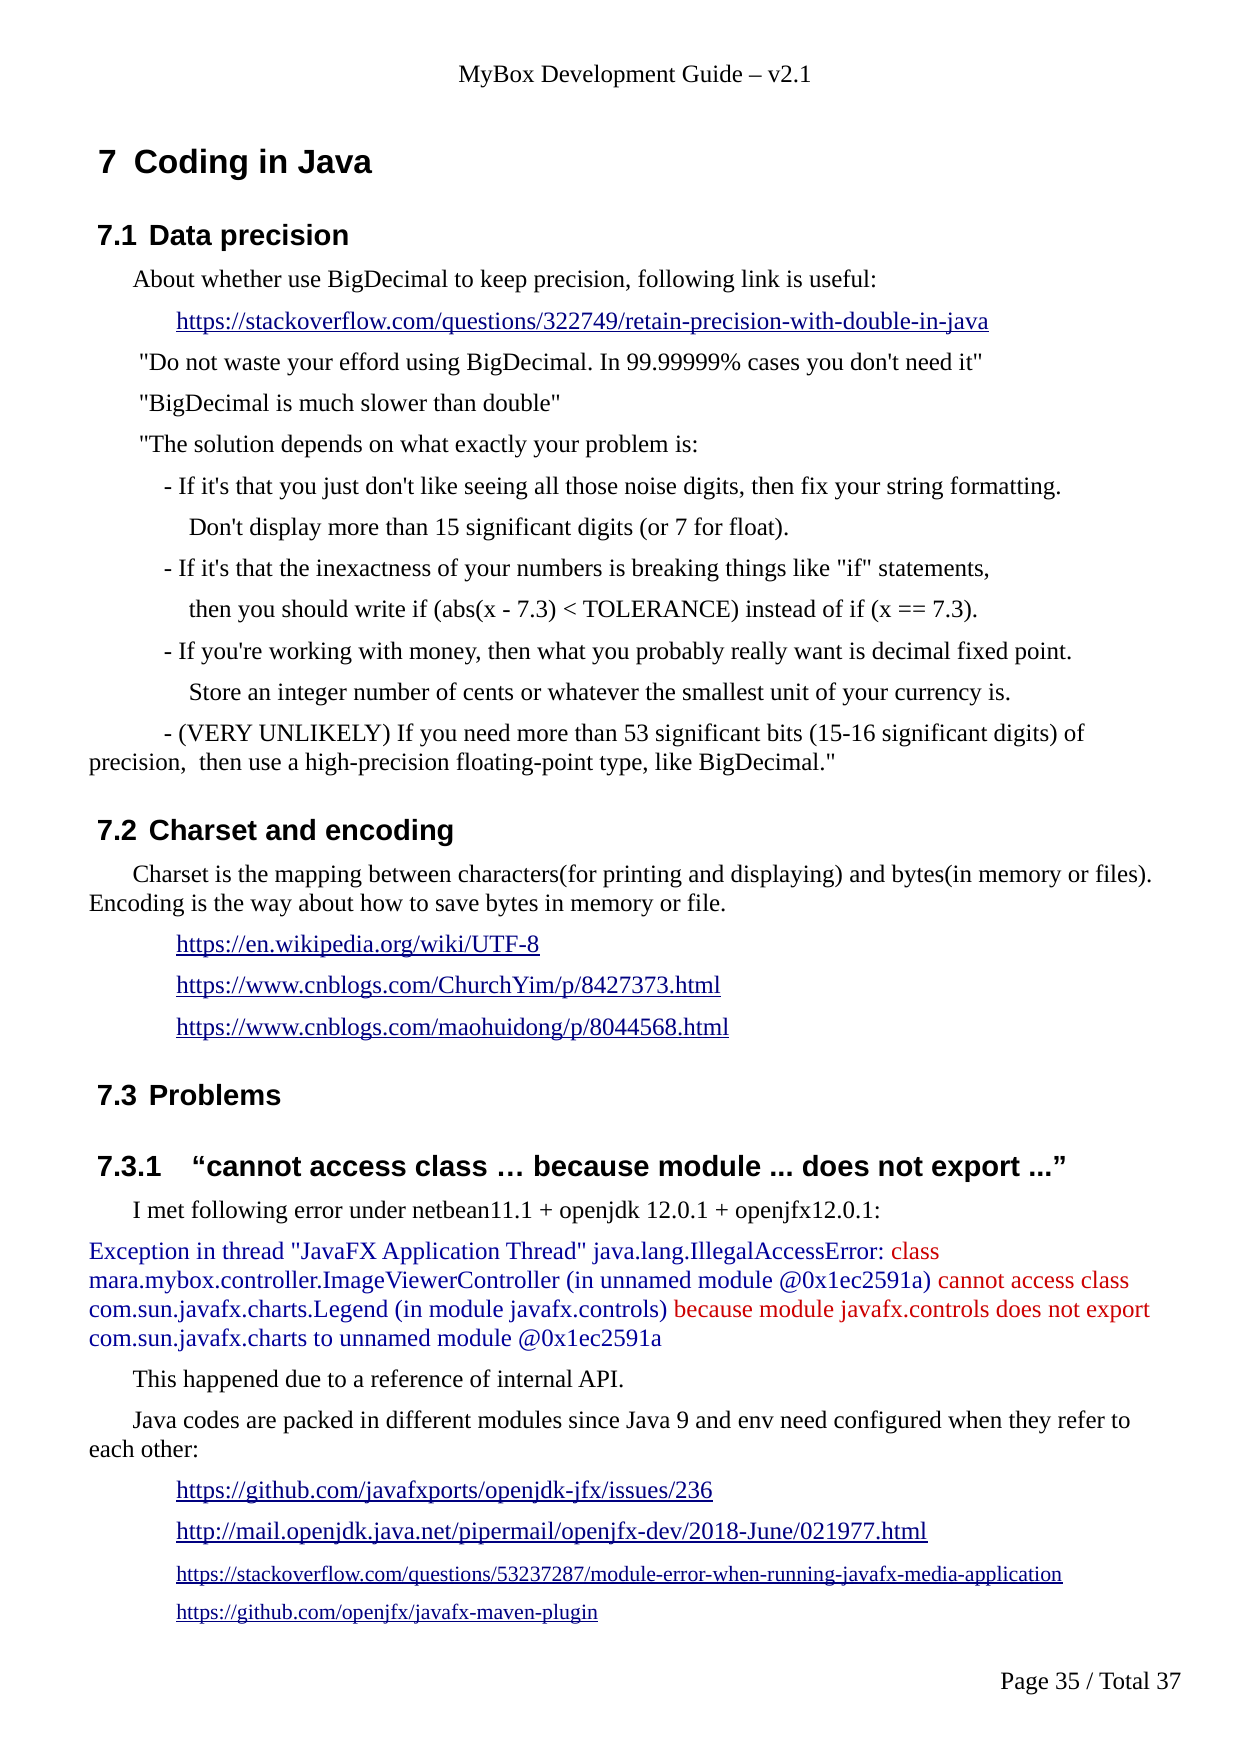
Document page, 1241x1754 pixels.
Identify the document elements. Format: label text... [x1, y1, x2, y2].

subtitle Coding in Java [88, 142, 1181, 181]
text I met following error under netbean11.1 + openjdk 12.0.1 + openjfx12.0.1: [88, 1195, 1181, 1224]
subtitle Charset and encoding [88, 813, 1181, 847]
text - If it's that you just don't like seeing all those noise digits, then fix your string formatting. [88, 471, 1181, 499]
text - If you're working with money, then what you probably really want is decimal fixed point. [88, 636, 1181, 664]
text Exception in thread "JavaFX Application Thread" java.lang.IllegalAccessError: class mara.mybox.controller.ImageViewerController (in unnamed module @0x1ec2591a) cannot access class com.sun.javafx.charts.Legend (in module javafx.controls) because module javafx.controls does not export com.sun.javafx.charts to unnamed module @0x1ec2591a [88, 1236, 1181, 1351]
subtitle “cannot access class … because module ... does not export ...” [88, 1149, 1181, 1183]
text Charset is the mapping between characters(for printing and displaying) and bytes(in memory or files). Encoding is the way about how to save bytes in memory or file. [88, 859, 1181, 917]
text https://github.com/openjfx/javafx-maven-plugin [88, 1599, 1181, 1624]
text https://en.wikipedia.org/wiki/UTF-8 [88, 929, 1181, 958]
text https://stackoverflow.com/questions/53237287/module-error-when-running-javafx-media-application [88, 1558, 1181, 1586]
text "Do not waste your efford using BigDecimal. In 99.99999% cases you don't need it" [88, 347, 1181, 376]
text - (VERY UNLIKELY) If you need more than 53 significant bits (15-16 significant digits) of precision, then use a high-precision floating-point type, like BigDecimal." [88, 718, 1181, 776]
text https://www.cnblogs.com/ChurchYim/p/8427373.html [88, 971, 1181, 999]
text "The solution depends on what exactly your problem is: [88, 429, 1181, 458]
text - If it's that the inexactness of your numbers is breaking things like "if" statements, [88, 553, 1181, 582]
text https://github.com/javafxports/openjdk-jfx/issues/236 [88, 1475, 1181, 1504]
text https://stackoverflow.com/questions/322749/retain-precision-with-double-in-java [88, 306, 1181, 334]
text https://www.cnblogs.com/maohuidong/p/8044568.html [88, 1012, 1181, 1041]
text "BigDecimal is much slower than double" [88, 388, 1181, 417]
text then you should write if (abs(x - 7.3) < TOLERANCE) instead of if (x == 7.3). [88, 594, 1181, 623]
subtitle Problems [88, 1078, 1181, 1112]
text About whether use BigDecimal to keep precision, following link is useful: [88, 264, 1181, 293]
text Don't display more than 15 significant digits (or 7 for float). [88, 512, 1181, 541]
text Store an integer number of cents or whatever the smallest unit of your currency is. [88, 677, 1181, 706]
text Java codes are packed in different modules since Java 9 and env need configured when they refer to each other: [88, 1405, 1181, 1463]
text This happened due to a reference of internal API. [88, 1364, 1181, 1393]
subtitle Data precision [88, 218, 1181, 252]
text http://mail.openjdk.java.net/pipermail/openjfx-dev/2018-June/021977.html [88, 1516, 1181, 1545]
